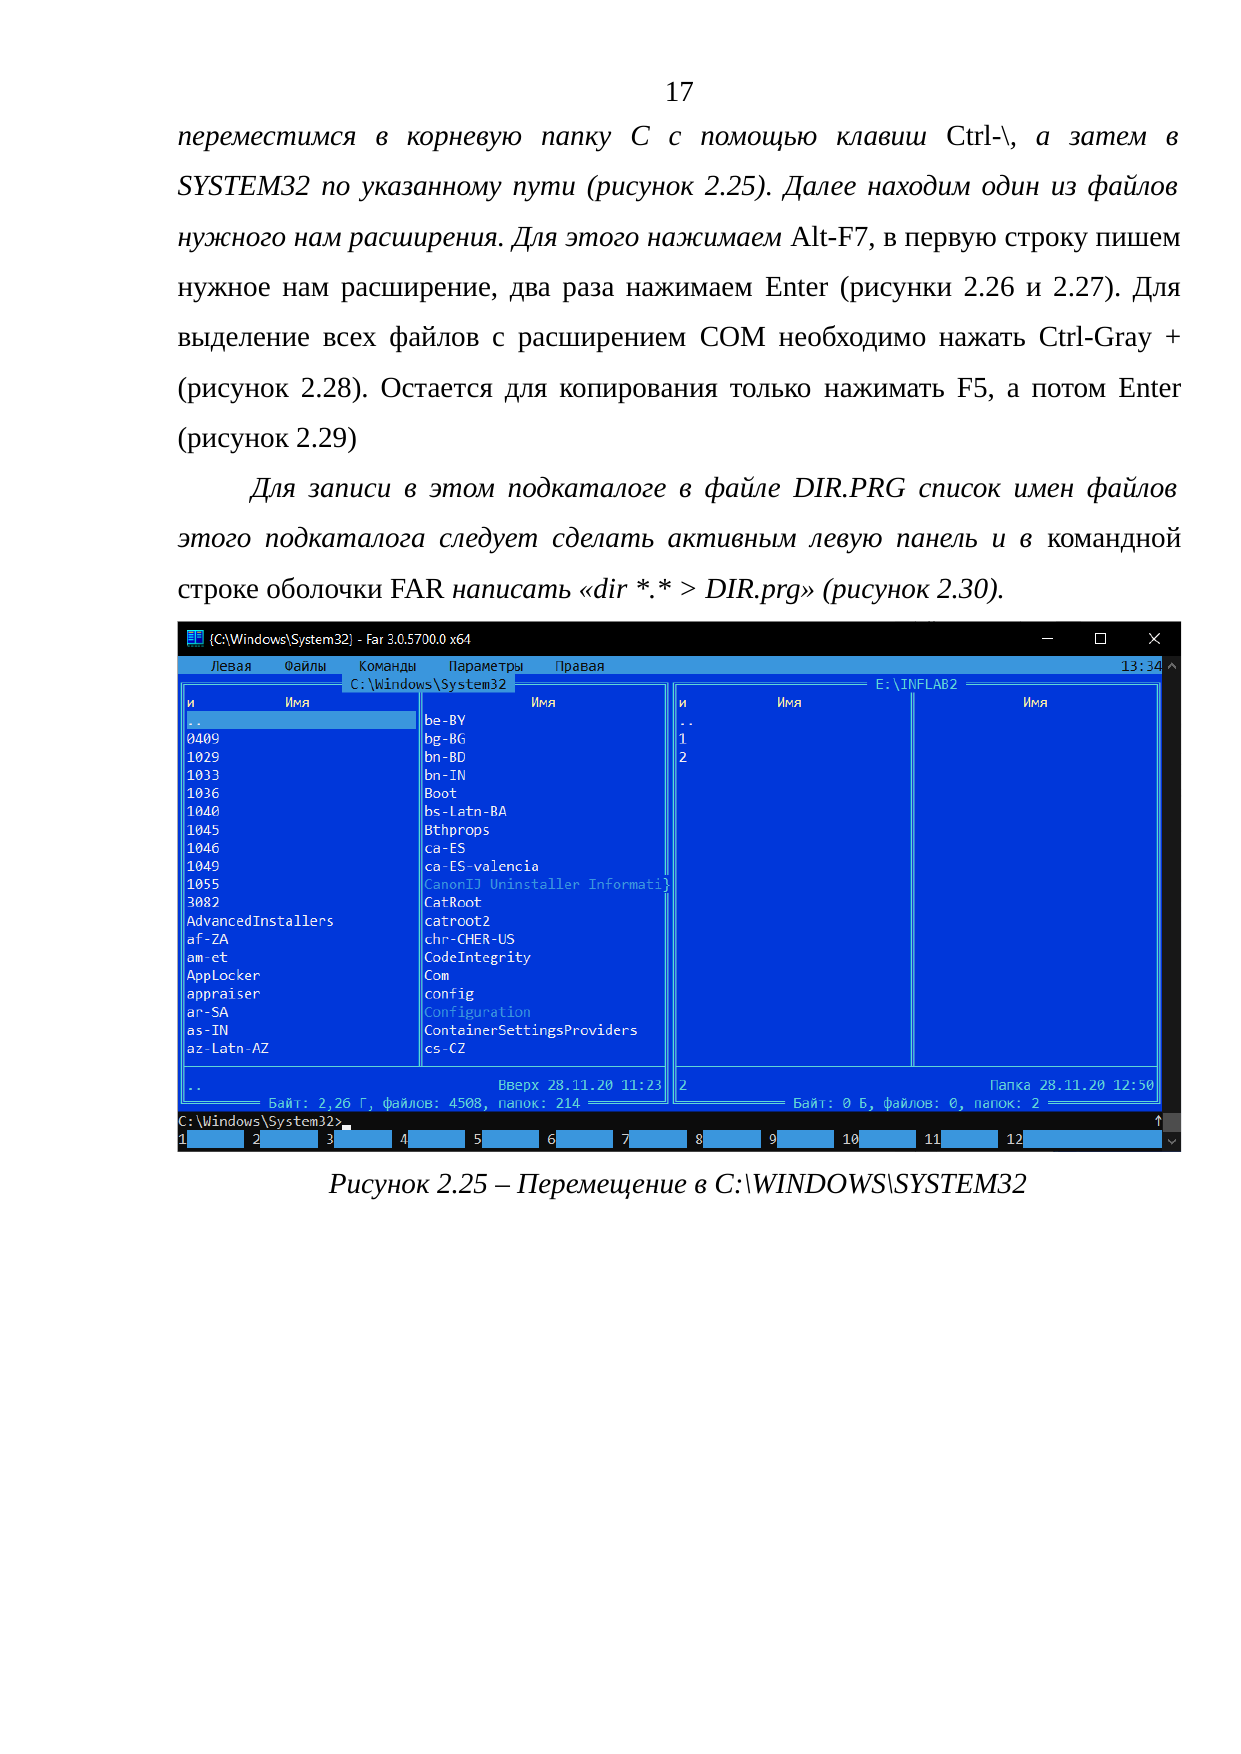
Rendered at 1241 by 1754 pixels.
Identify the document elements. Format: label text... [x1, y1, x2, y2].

text переместимся в корневую папку C с помощью клавиш Ctrl-\, а затем в SYSTEM32 по указанному пути (рисунок 2.25). Далее находим один из файлов нужного нам расширения. Для этого нажимаем Alt-F7, в первую строку пишем нужное нам расширение, два раза нажимаем Enter (рисунки 2.26 и 2.27). Для выделение всех файлов с расширением COM необходимо нажать Ctrl-Gray + (рисунок 2.28). Остается для копирования только нажимать F5, а потом Enter (рисунок 2.29) [177, 118, 1181, 453]
text Рисунок 2.25 – Перемещение в C:\WINDOWS\SYSTEM32 [177, 1166, 1181, 1200]
text Для записи в этом подкаталоге в файле DIR.PRG список имен файлов этого подкаталога следует сделать активным левую панель и в командной строке оболочки FAR написать «dir *.* > DIR.prg» (рисунок 2.30). [177, 470, 1181, 604]
